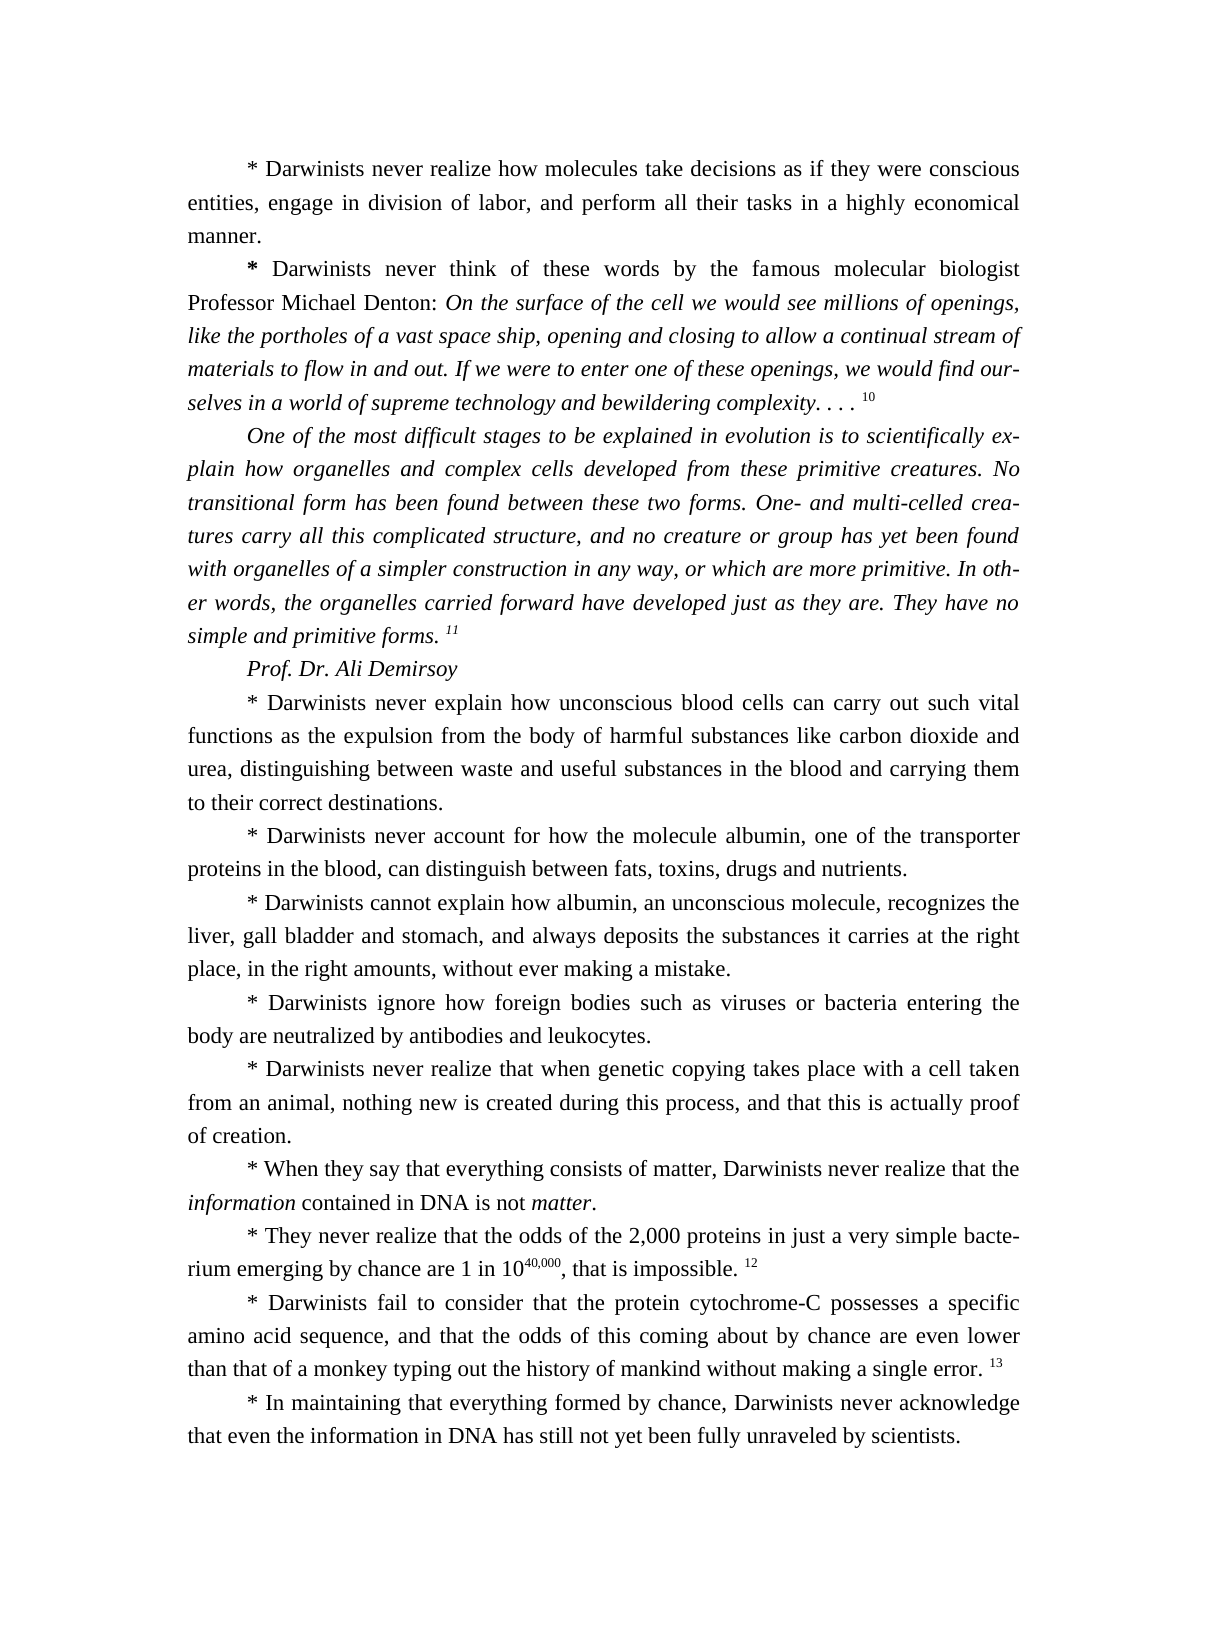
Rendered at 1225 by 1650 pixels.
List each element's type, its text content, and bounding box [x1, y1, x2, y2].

text * When they say that ev­ery­thing con­sists of mat­ter, Darwinists nev­er re­al­ize that the in­for­ma­tion con­tained in DNA is not mat­ter. [187, 1150, 1020, 1217]
text * Darwinists ig­nore how for­eign bod­ies such as vi­rus­es or bac­te­ria en­ter­ing the body are neu­tral­ized by an­ti­bod­ies and leu­ko­cytes. [187, 983, 1020, 1050]
text * Darwinists fail to con­sid­er that the pro­tein cy­to­chrome-C pos­sess­es a spe­cif­ic ami­no ac­id se­quence, and that the odds of this com­ing about by chance are even low­er than that of a mon­key typ­ing out the his­to­ry of man­kind with­out mak­ing a sin­gle er­ror. 13 [187, 1283, 1020, 1383]
text * Darwinists nev­er ac­count for how the mol­e­cule al­bu­min, one of the trans­port­er pro­teins in the blood, can dis­tin­guish be­tween fats, tox­ins, drugs and nu­tri­ents. [187, 817, 1020, 883]
text Prof. Dr. Ali De­mir­soy [187, 650, 1020, 683]
text * Darwinists nev­er re­al­ize that when ge­net­ic cop­y­ing takes place with a cell tak­en from an an­i­mal, noth­ing new is cre­at­ed dur­ing this proc­ess, and that this is ac­tu­al­ly proof of cre­a­tion. [187, 1050, 1020, 1150]
text * Darwinists can­not ex­plain how al­bu­min, an un­con­scious mol­e­cule, rec­og­niz­es the liv­er, gall blad­der and stom­ach, and al­ways de­pos­its the sub­stan­ces it car­ries at the right place, in the right amounts, with­out ev­er mak­ing a mis­take. [187, 883, 1020, 983]
text * In main­tain­ing that ev­ery­thing formed by chance, Darwinists nev­er ac­knowl­edge that even the in­for­ma­tion in DNA has still not yet been ful­ly un­rav­eled by sci­en­tists. [187, 1383, 1020, 1450]
text One of the most dif­fi­cult sta­ges to be ex­plained in ev­o­lu­tion is to sci­en­tif­i­cal­ly ex­plain how or­gan­elles and com­plex cells de­vel­oped from these prim­i­tive crea­tures. No tran­si­tion­al form has been found be­tween these two forms. One- and mul­ti-celled crea­tures car­ry all this com­pli­cat­ed struc­ture, and no crea­ture or group has yet been found with or­gan­elles of a sim­pler con­struc­tion in any way, or which are more prim­i­tive. In oth­er words, the or­gan­elles car­ried for­ward have de­vel­oped just as they are. They have no sim­ple and prim­i­tive forms. 11 [187, 417, 1020, 650]
text * They nev­er re­al­ize that the odds of the 2,000 pro­teins in just a very sim­ple bac­te­ri­um emerg­ing by chance are 1 in 1040,000, that is im­pos­si­ble. 12 [187, 1217, 1020, 1283]
text * Darwinists nev­er re­al­ize how mol­e­cu­les take de­ci­sions as if they were con­scious en­ti­ties, en­gage in di­vi­sion of la­bor, and per­form all their tasks in a high­ly eco­nom­i­cal man­ner. [187, 150, 1020, 250]
text * Darwinists nev­er think of these words by the fa­mous mo­lec­u­lar bi­ol­o­gist Professor Michael Denton: On the sur­face of the cell we would see mil­lions of open­ings, like the port­holes of a vast space ship, open­ing and clos­ing to al­low a con­tin­u­al stream of ma­te­ri­als to flow in and out. If we were to en­ter one of these open­ings, we would find our­selves in a world of su­preme tech­nol­o­gy and be­wil­der­ing com­plex­i­ty. . . . 10 [187, 250, 1020, 417]
text * Darwinists nev­er ex­plain how un­con­scious blood cells can car­ry out such vi­tal func­tions as the ex­pul­sion from the body of harm­ful sub­stan­ces like car­bon di­ox­ide and urea, dis­tin­guish­ing be­tween waste and use­ful sub­stan­ces in the blood and car­ry­ing them to their cor­rect des­ti­na­tions. [187, 683, 1020, 817]
